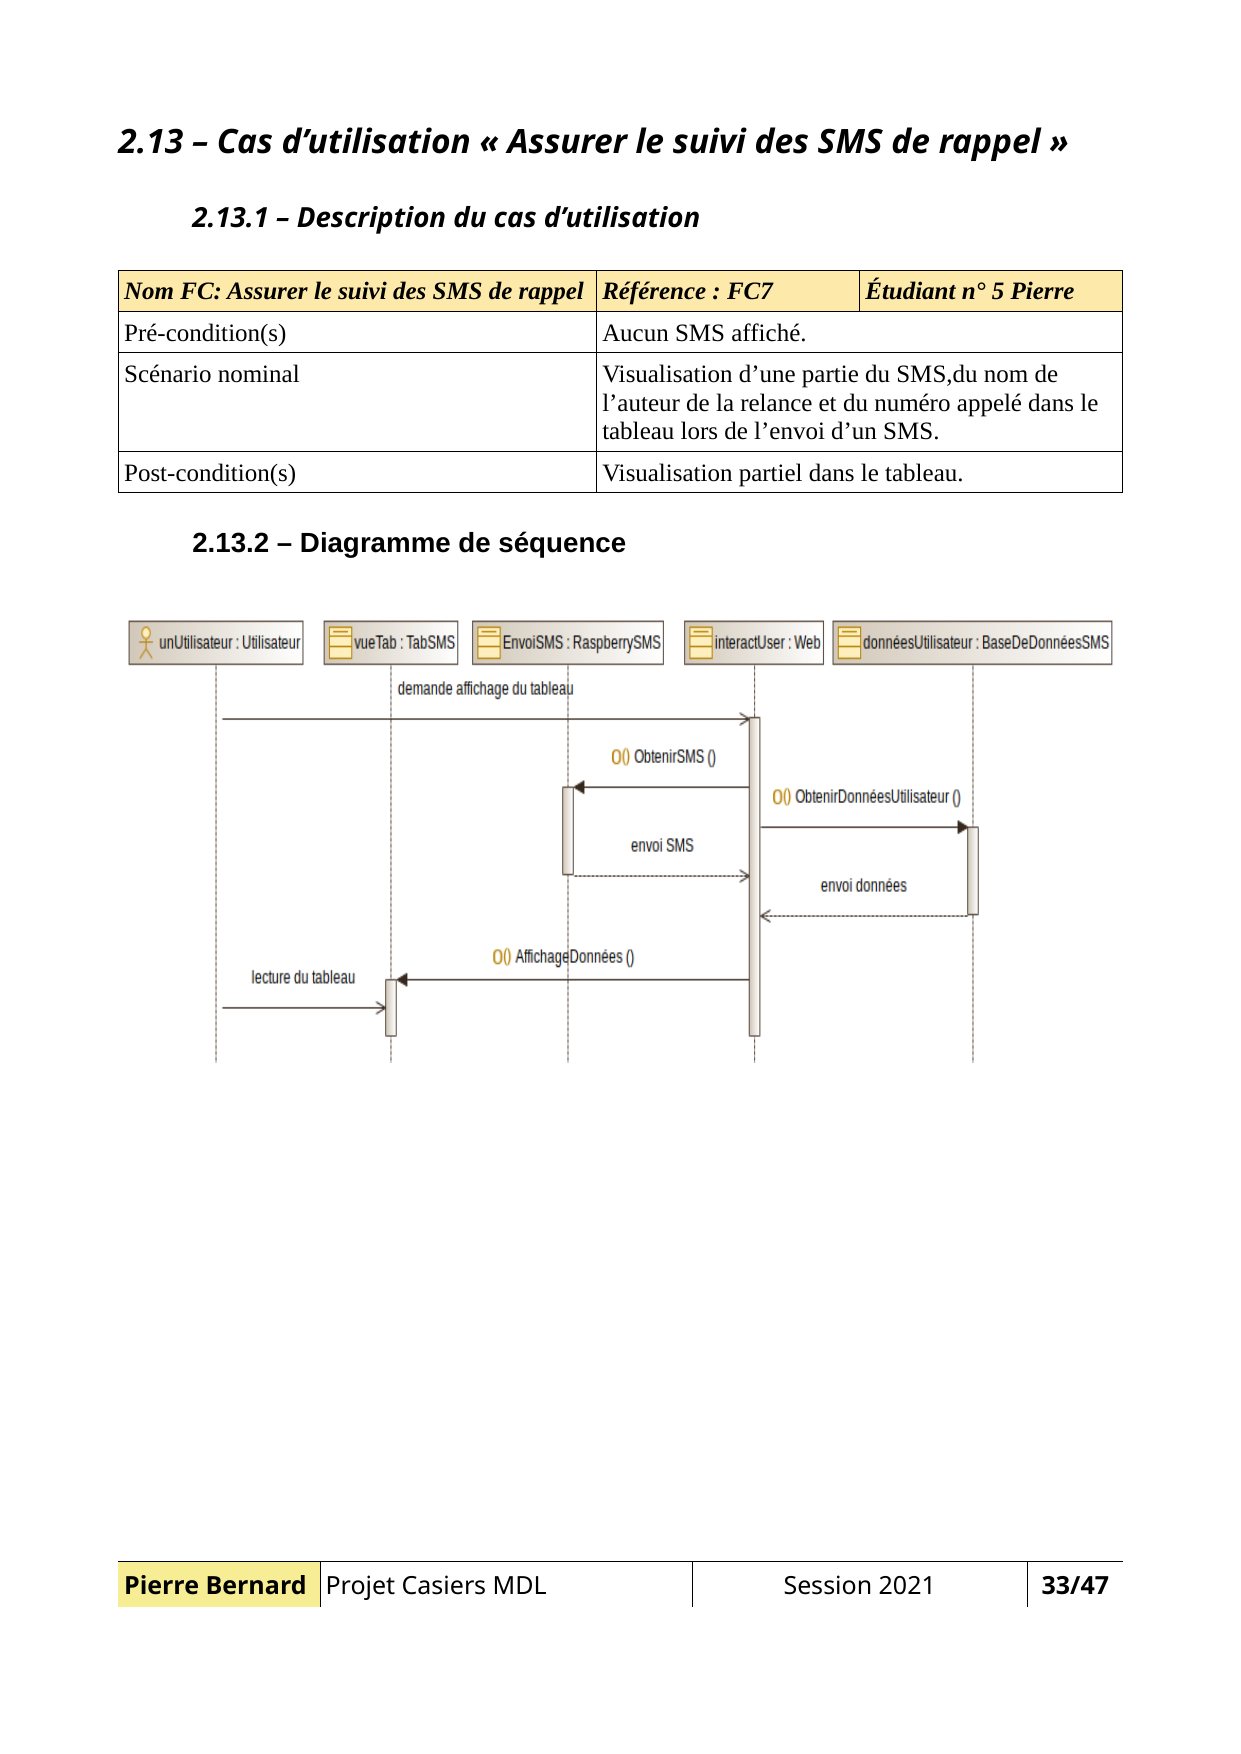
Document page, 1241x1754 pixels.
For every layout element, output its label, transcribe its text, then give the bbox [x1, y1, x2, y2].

table_cell Pré-condition(s) [119, 312, 596, 352]
picture [118, 606, 1123, 1063]
table_header Nom FC: Assurer le suivi des SMS de rappel [119, 271, 596, 311]
table_cell Scénario nominal [119, 353, 596, 451]
table_cell Aucun SMS affiché. [597, 312, 1122, 352]
subtitle 2.13 – Cas d’utilisation « Assurer le suivi des SMS de rappel » [118, 118, 1122, 164]
table_cell Visualisation d’une partie du SMS,du nom de l’auteur de la relance et du numéro appelé dans le tableau lors de l’envoi d’un SMS. [597, 353, 1122, 451]
subtitle 2.13.2 – Diagramme de séquence [118, 526, 1122, 558]
table_header Référence : FC7 [597, 271, 859, 311]
subtitle 2.13.1 – Description du cas d’utilisation [118, 198, 1122, 236]
table_cell Visualisation partiel dans le tableau. [597, 452, 1122, 492]
table_header Étudiant n° 5 Pierre [860, 271, 1122, 311]
table_cell Post-condition(s) [119, 452, 596, 492]
